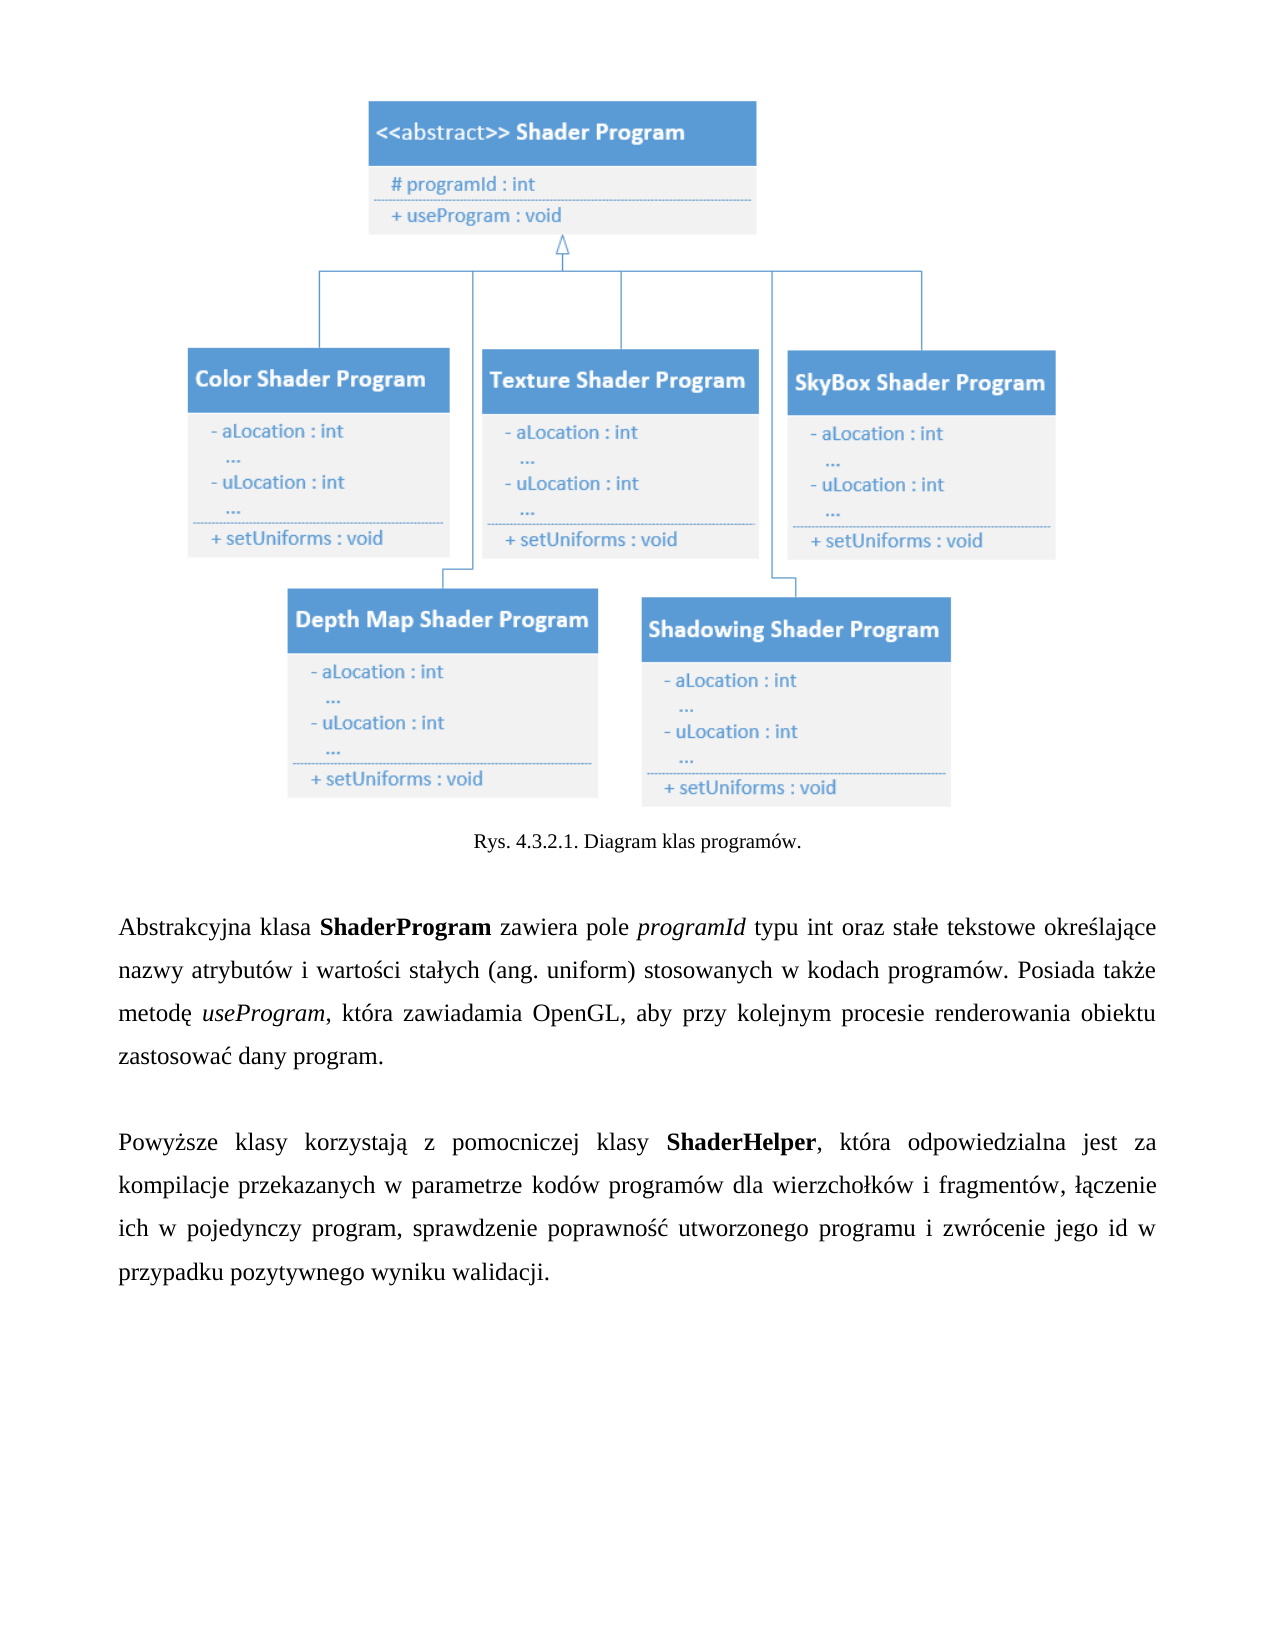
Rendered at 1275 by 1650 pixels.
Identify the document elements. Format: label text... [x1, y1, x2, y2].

text Abstrakcyjna klasa ShaderProgram zawiera pole programId typu int oraz stałe tekstowe określające nazwy atrybutów i wartości stałych (ang. uniform) stosowanych w kodach programów. Posiada także metodę useProgram, która zawiadamia OpenGL, aby przy kolejnym procesie renderowania obiektu zastosować dany program. [118, 912, 1157, 1070]
text Powyższe klasy korzystają z pomocniczej klasy ShaderHelper, która odpowiedzialna jest za kompilacje przekazanych w parametrze kodów programów dla wierzchołków i fragmentów, łączenie ich w pojedynczy program, sprawdzenie poprawność utworzonego programu i zwrócenie jego id w przypadku pozytywnego wyniku walidacji. [118, 1127, 1157, 1285]
picture [183, 96, 1092, 813]
text Rys. 4.3.2.1. Diagram klas programów. [118, 829, 1157, 853]
